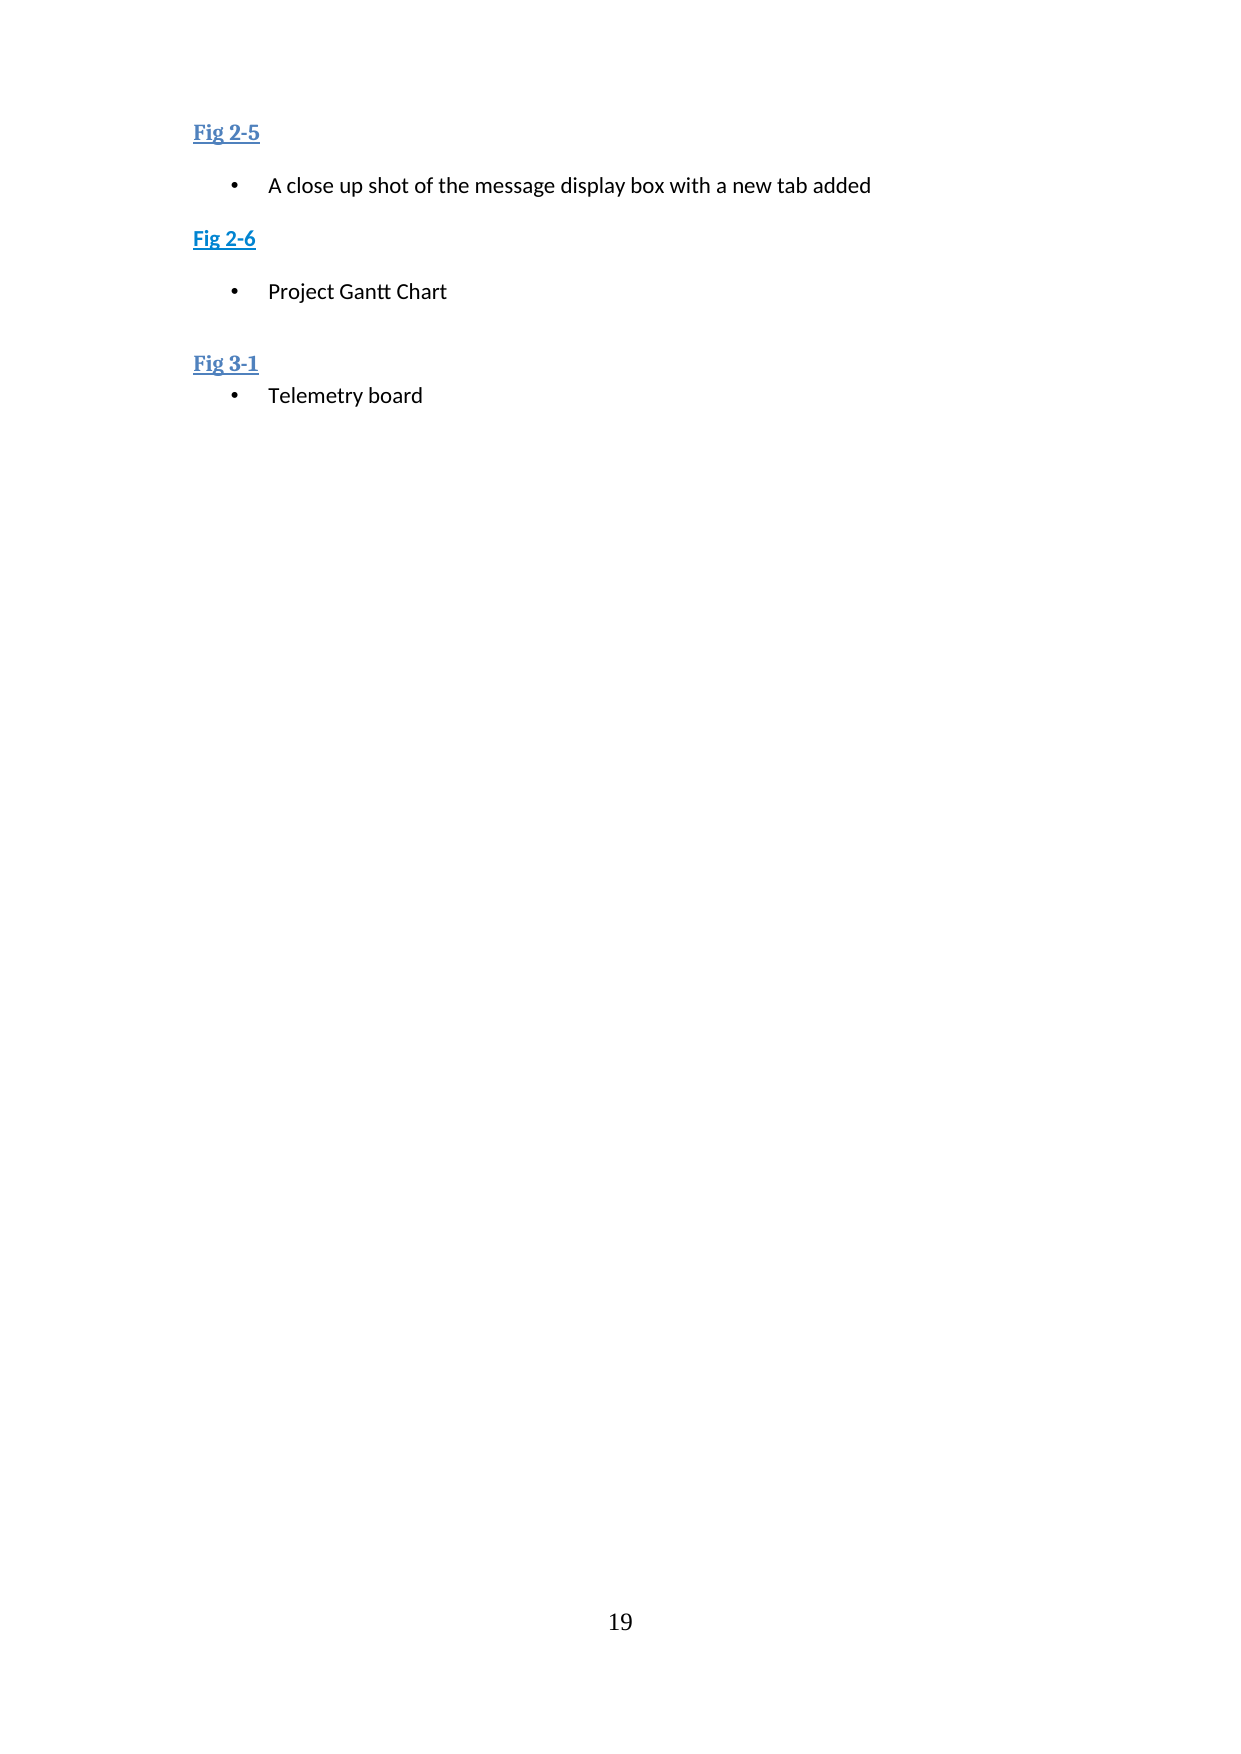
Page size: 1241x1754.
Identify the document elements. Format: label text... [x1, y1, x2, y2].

text Fig 2-6 [118, 224, 1122, 252]
subtitle Fig 3-1 [118, 351, 1122, 377]
list Project Gantt Chart [231, 277, 1122, 305]
text Fig 2-5 [118, 118, 1122, 146]
list A close up shot of the message display box with a new tab added [231, 171, 1122, 199]
list Telemetry board [231, 381, 1122, 409]
